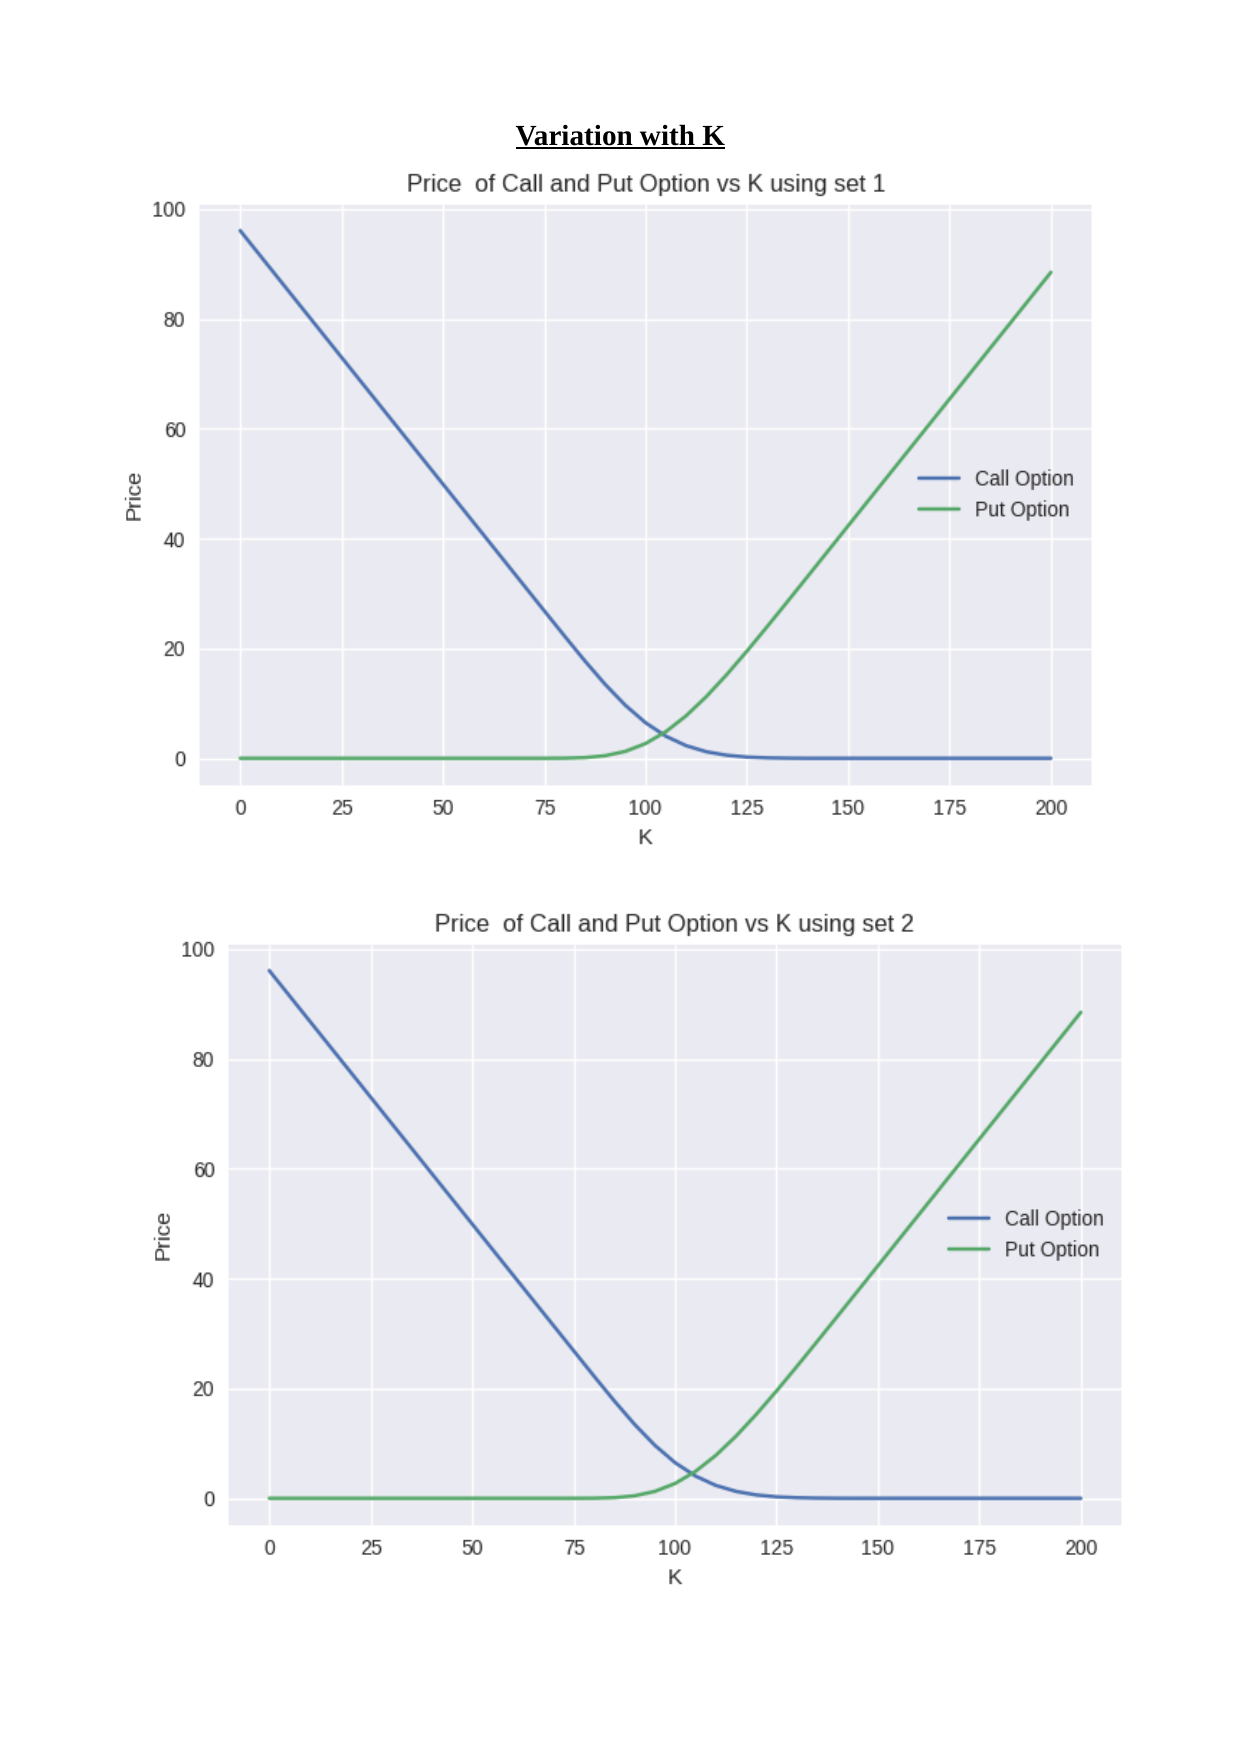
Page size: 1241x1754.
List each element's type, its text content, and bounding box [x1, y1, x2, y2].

picture [144, 901, 1149, 1599]
text Variation with K [118, 118, 1122, 152]
picture [115, 161, 1119, 859]
